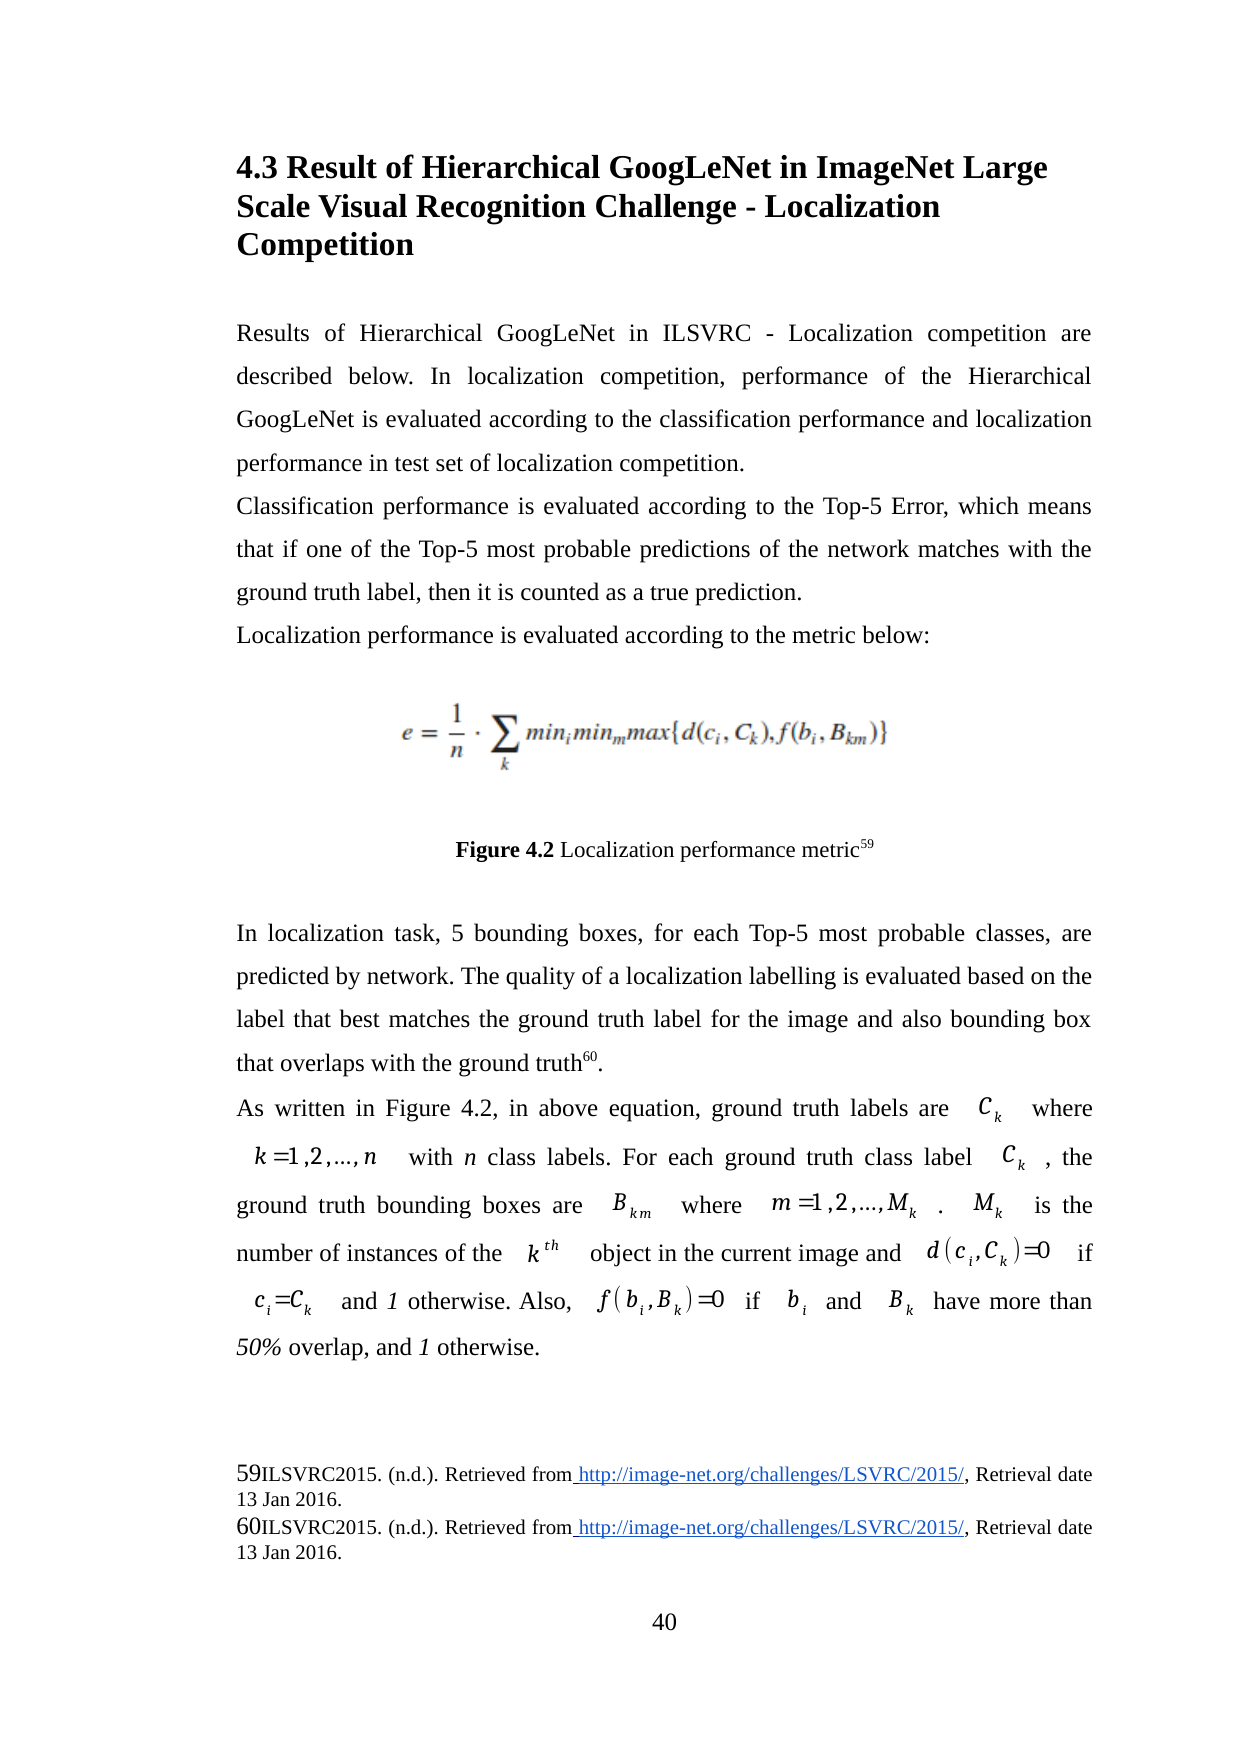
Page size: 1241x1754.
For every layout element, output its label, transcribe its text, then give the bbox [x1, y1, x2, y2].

text Classification performance is evaluated according to the Top-5 Error, which means that if one of the Top-5 most probable predictions of the network matches with the ground truth label, then it is counted as a true prediction. [236, 491, 1093, 606]
text As written in Figure 4.2, in above equation, ground truth labels are where with n class labels. For each ground truth class label , the ground truth bounding boxes are where . is the number of instances of the object in the current image and if and 1 otherwise. Also, if and have more than 50% overlap, and 1 otherwise. [236, 1091, 1093, 1361]
text Localization performance is evaluated according to the metric below: [236, 620, 1093, 649]
text In localization task, 5 bounding boxes, for each Top-5 most probable classes, are predicted by network. The quality of a localization labelling is evaluated based on the label that best matches the ground truth label for the image and also bounding box that overlaps with the ground truth. [236, 918, 1093, 1076]
text ILSVRC2015. (n.d.). Retrieved from http://image-net.org/challenges/LSVRC/2015/, Retrieval date 13 Jan 2016. [236, 1458, 1093, 1511]
picture [380, 686, 912, 786]
text ILSVRC2015. (n.d.). Retrieved from http://image-net.org/challenges/LSVRC/2015/, Retrieval date 13 Jan 2016. [236, 1511, 1093, 1564]
text Figure 4.2 Localization performance metric [236, 836, 1093, 862]
text Results of Hierarchical GoogLeNet in ILSVRC - Localization competition are described below. In localization competition, performance of the Hierarchical GoogLeNet is evaluated according to the classification performance and localization performance in test set of localization competition. [236, 318, 1093, 476]
subtitle 4.3 Result of Hierarchical GoogLeNet in ImageNet Large Scale Visual Recognition Challenge - Localization Competition [236, 148, 1093, 263]
